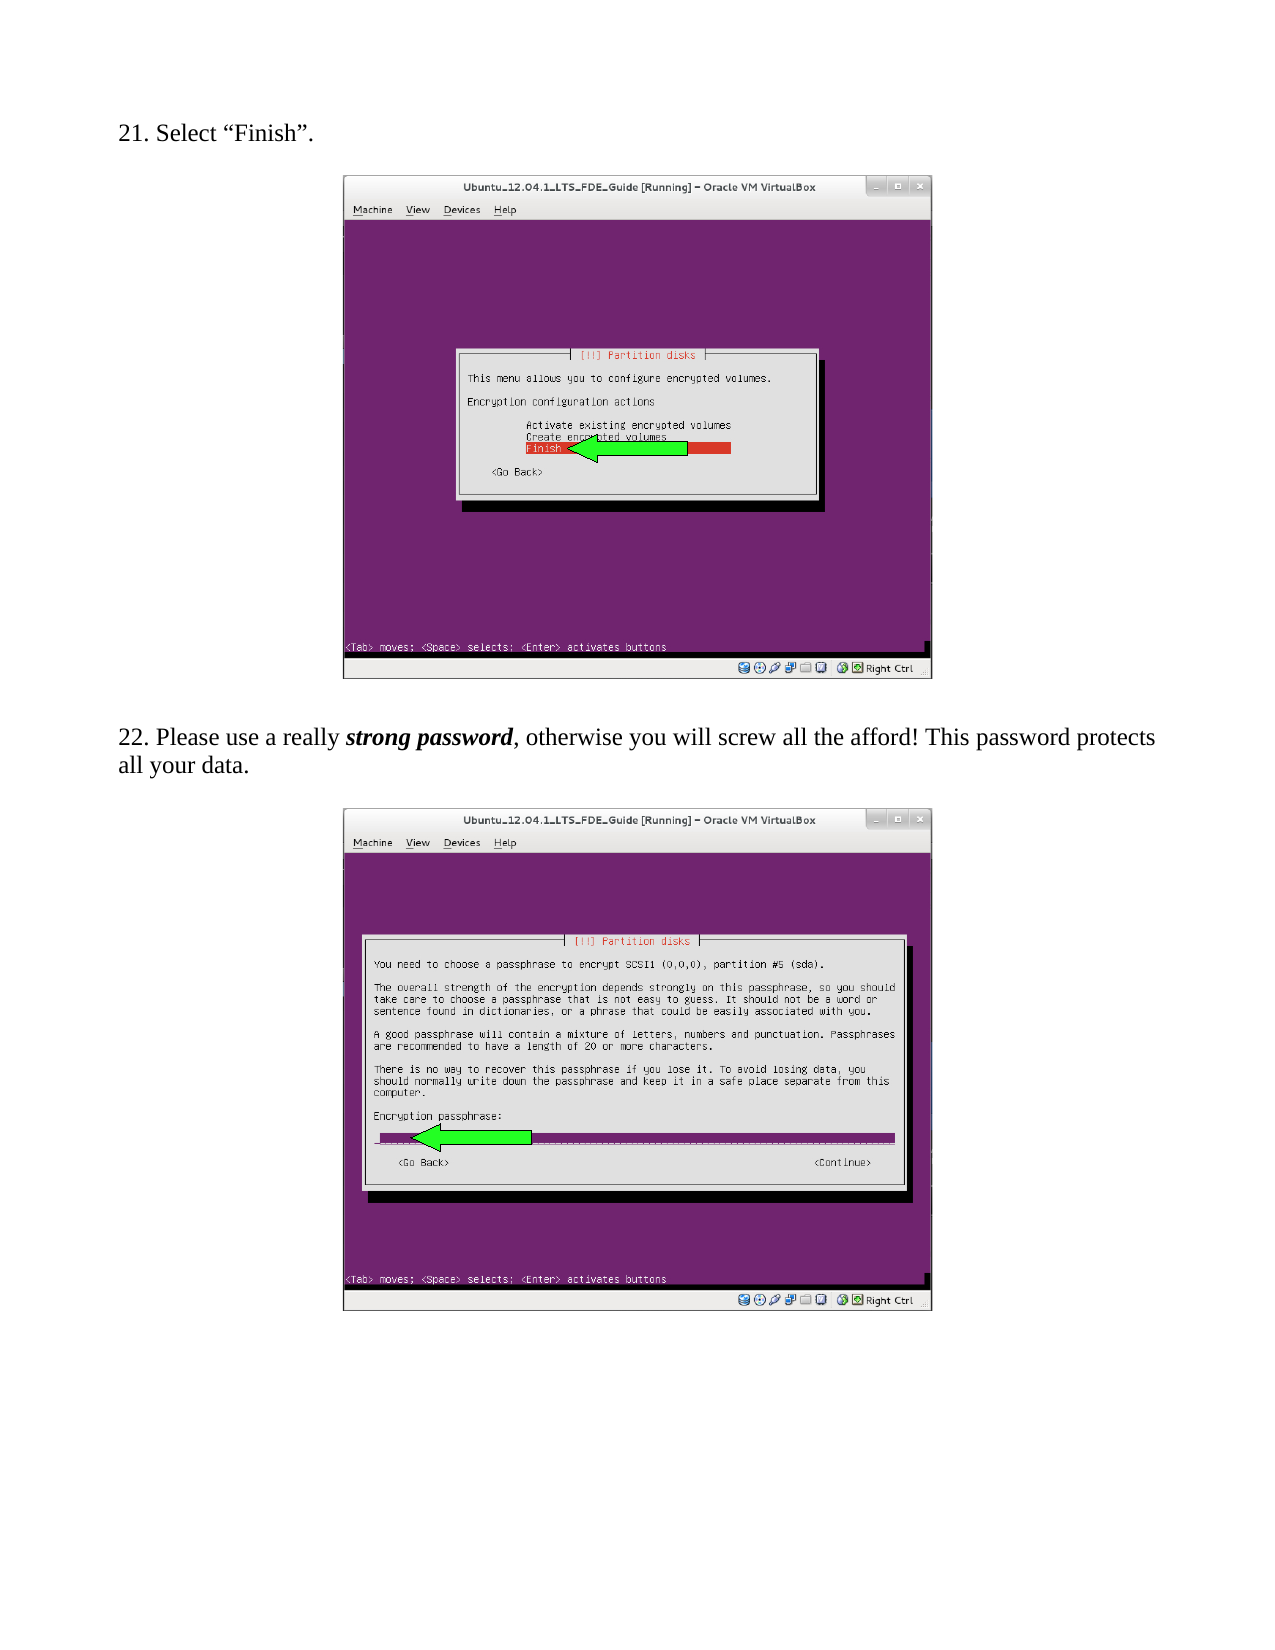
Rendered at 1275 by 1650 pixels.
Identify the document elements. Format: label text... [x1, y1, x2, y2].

picture [342, 808, 933, 1311]
picture [342, 175, 933, 679]
text 21. Select “Finish”. [118, 118, 1157, 147]
text 22. Please use a really strong password, otherwise you will screw all the afford! This password protects all your data. [118, 722, 1157, 779]
